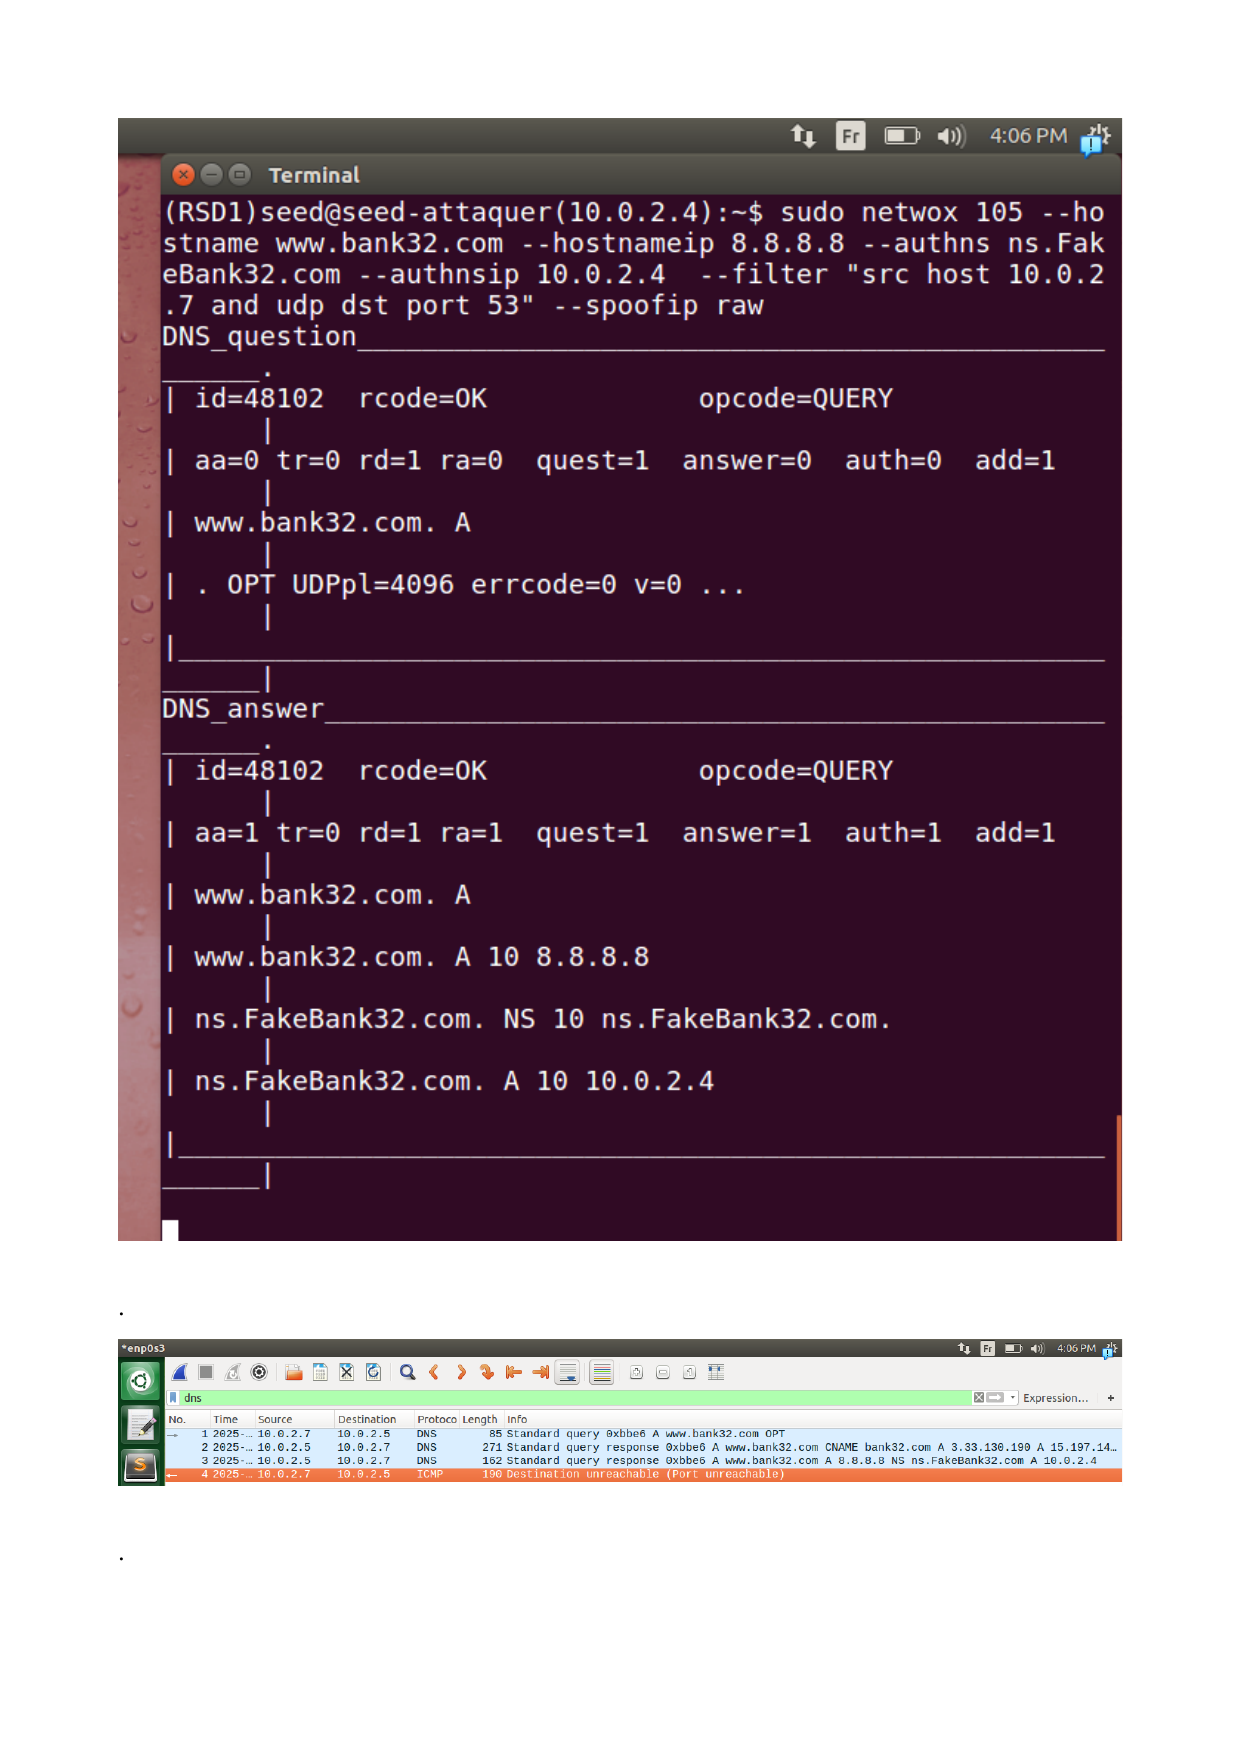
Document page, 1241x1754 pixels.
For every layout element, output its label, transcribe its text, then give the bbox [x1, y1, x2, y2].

picture [118, 1339, 1123, 1486]
picture [118, 118, 1123, 1241]
text . [118, 1292, 1122, 1321]
text . [118, 1537, 1122, 1566]
